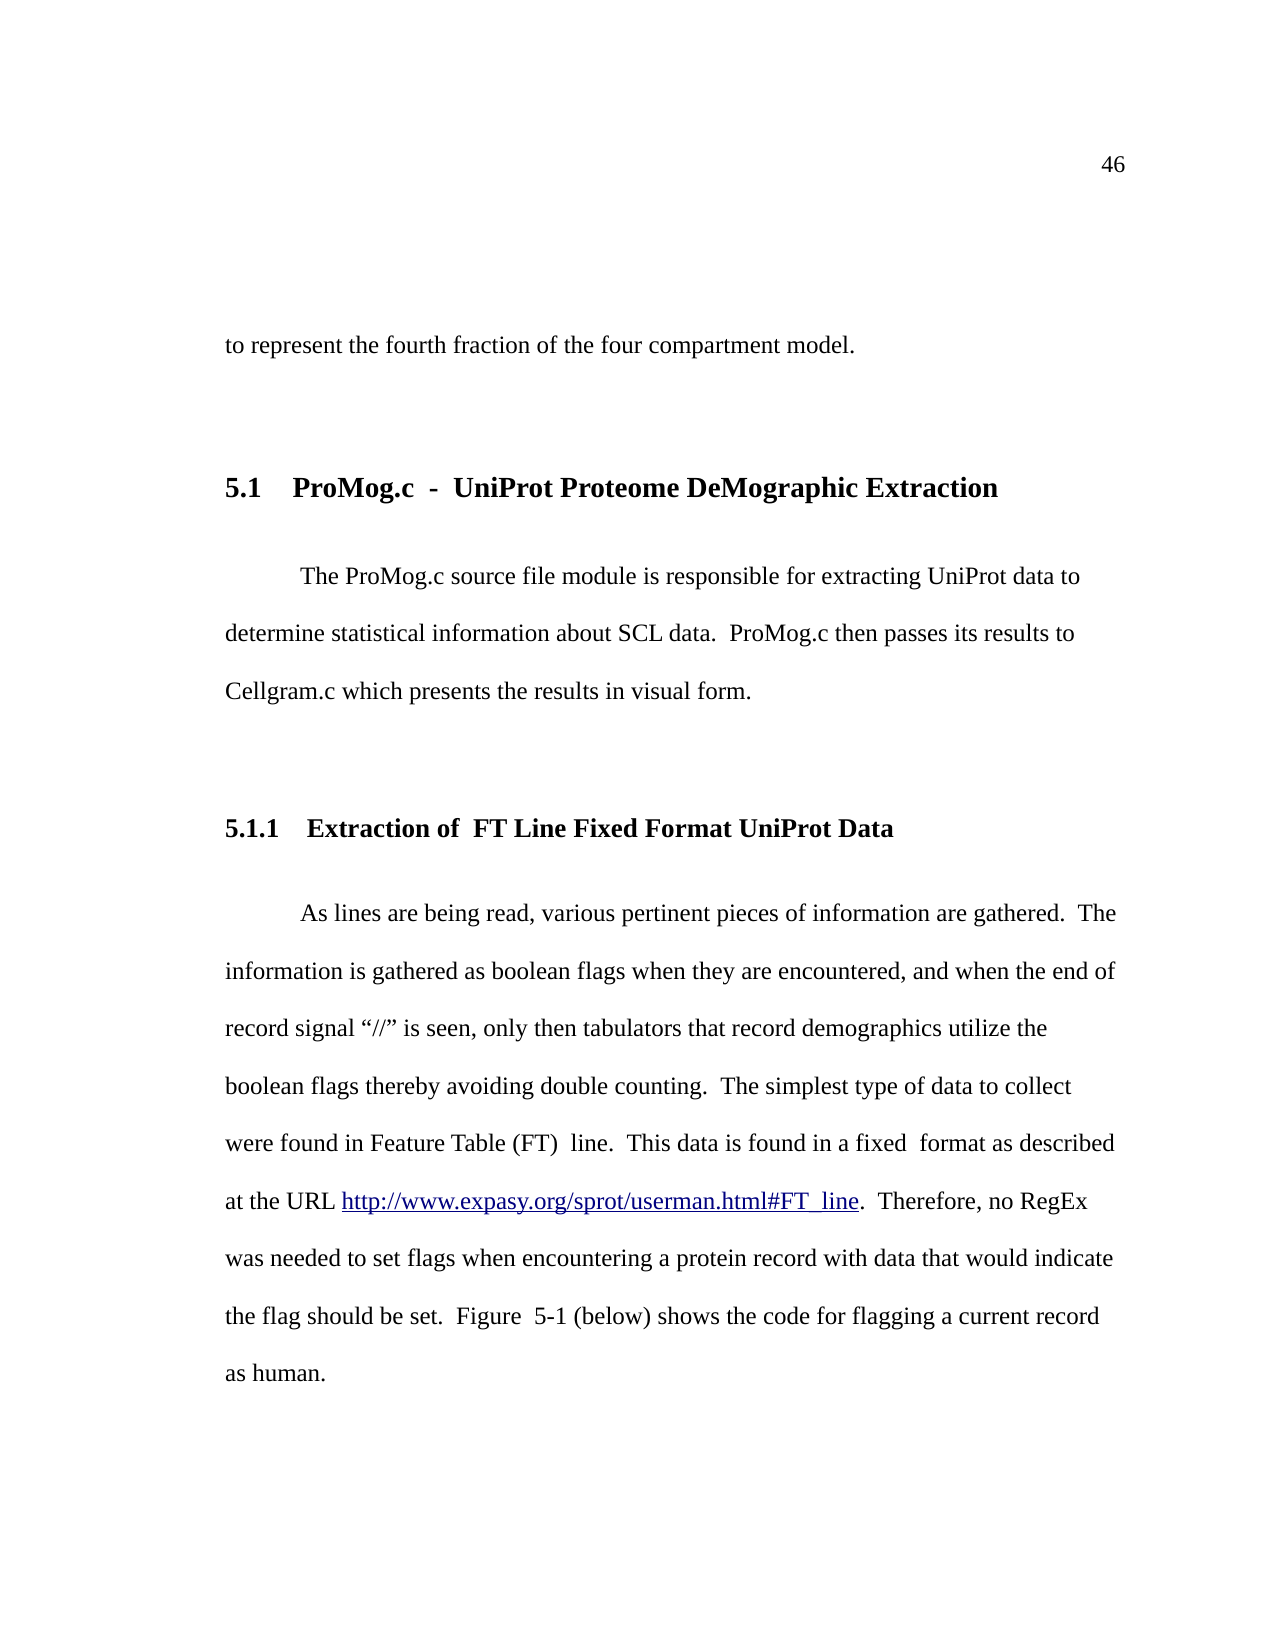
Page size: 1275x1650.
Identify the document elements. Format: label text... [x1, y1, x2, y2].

subtitle ProMog.c - UniProt Proteome DeMographic Extraction [225, 470, 1125, 503]
subtitle Extraction of FT Line Fixed Format UniProt Data [225, 812, 1125, 843]
text to represent the fourth fraction of the four compartment model. [225, 330, 1125, 359]
text The ProMog.c source file module is responsible for extracting UniProt data to determine statistical information about SCL data. ProMog.c then passes its results to Cellgram.c which presents the results in visual form. [225, 561, 1125, 705]
text As lines are being read, various pertinent pieces of information are gathered. The information is gathered as boolean flags when they are encountered, and when the end of record signal “//” is seen, only then tabulators that record demographics utilize the boolean flags thereby avoiding double counting. The simplest type of data to collect were found in Feature Table (FT) line. This data is found in a fixed format as described at the URL http://www.expasy.org/sprot/userman.html#FT_line. Therefore, no RegEx was needed to set flags when encountering a protein record with data that would indicate the flag should be set. Figure 5-1 (below) shows the code for flagging a current record as human. [225, 898, 1125, 1387]
